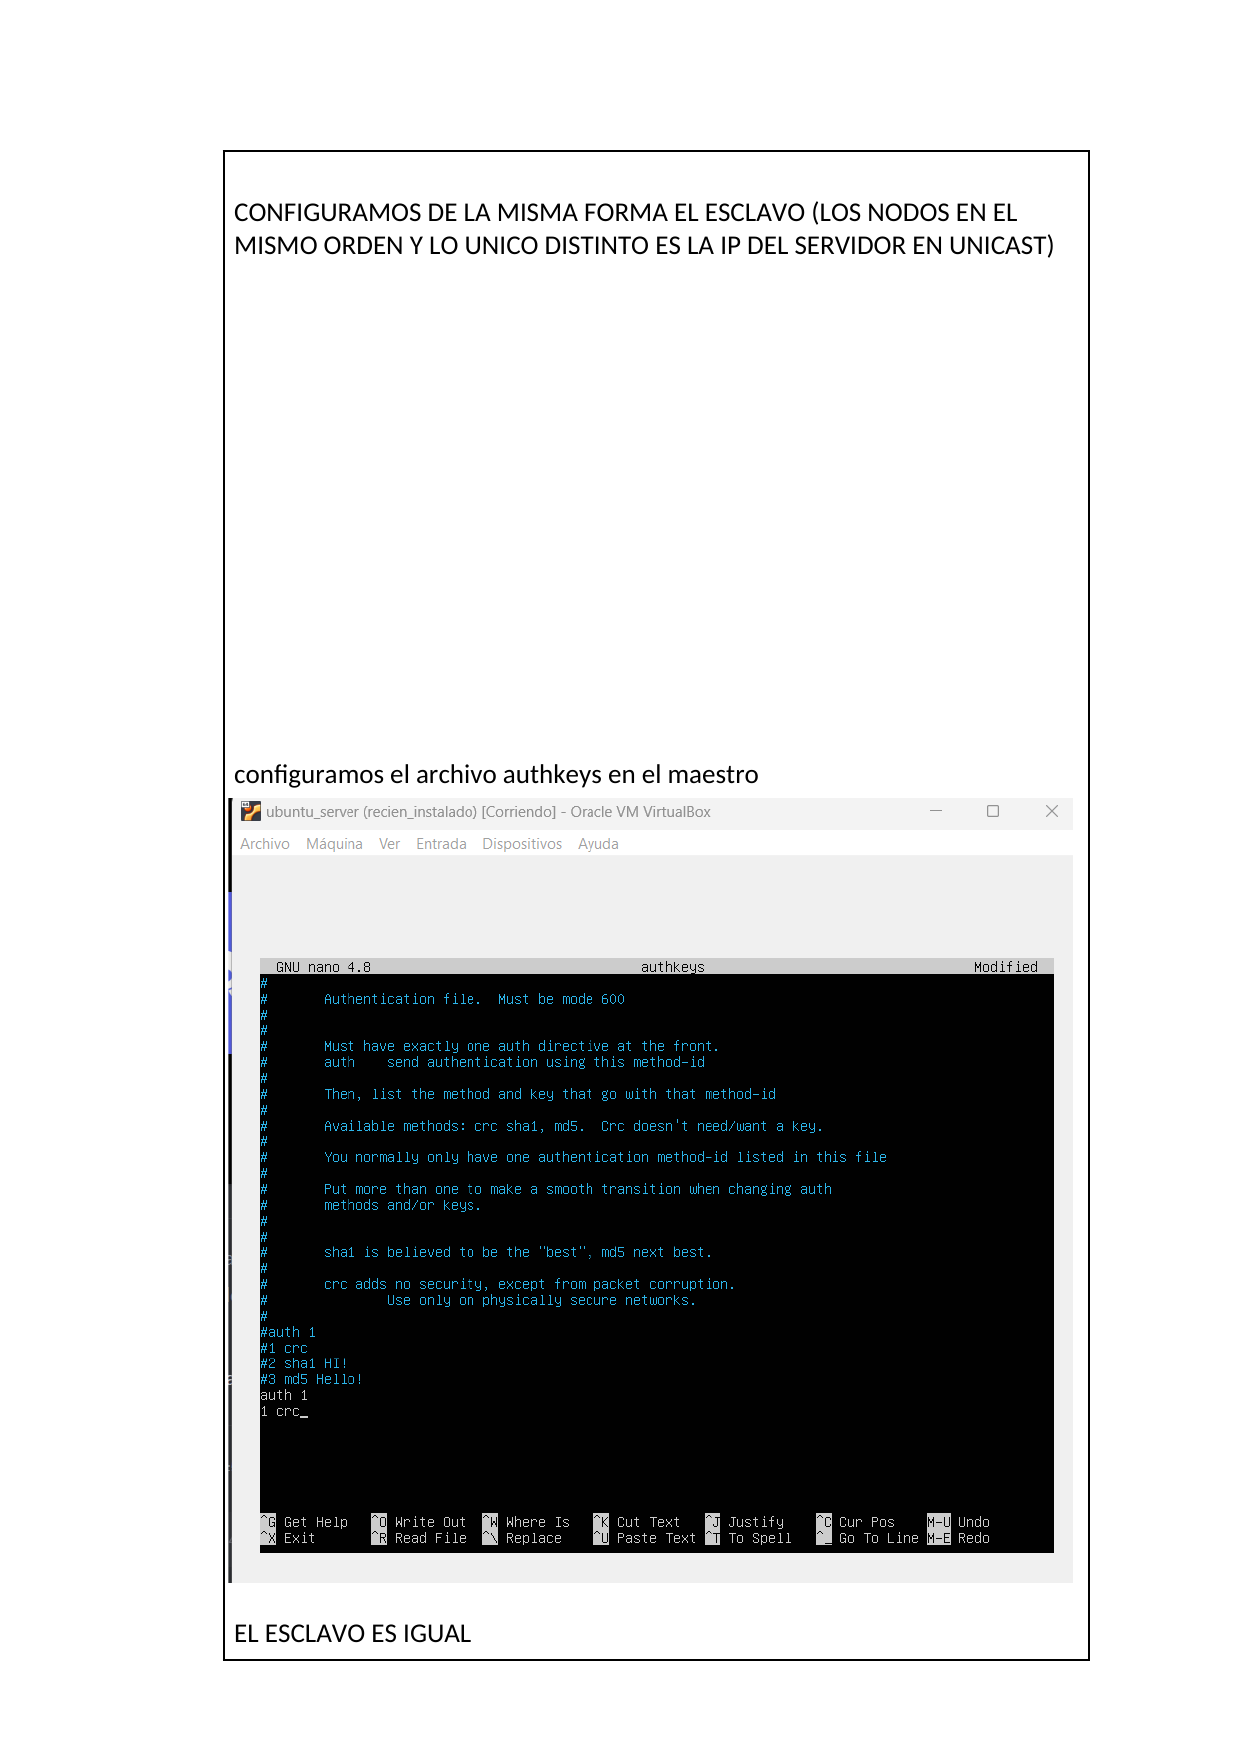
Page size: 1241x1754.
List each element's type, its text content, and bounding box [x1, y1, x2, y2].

table_cell Hemos instalado heartbeat y unzip para descomprimir archivos Dentro del archivo de configuración modificamos Configuramos la maquina que será maestro y la que será esclavo identificándolas en los nodos (el primer nodo es maestro y el resto son esclavos) CONFIGURAMOS DE LA MISMA FORMA EL ESCLAVO (LOS NODOS EN EL MISMO ORDEN Y LO UNICO DISTINTO ES LA IP DEL SERVIDOR EN UNICAST) configuramos el archivo authkeys en el maestro EL ESCLAVO ES IGUAL En el esclavo igual Funcionan los servicios: [225, 152, 1088, 1659]
picture [228, 798, 1073, 1583]
